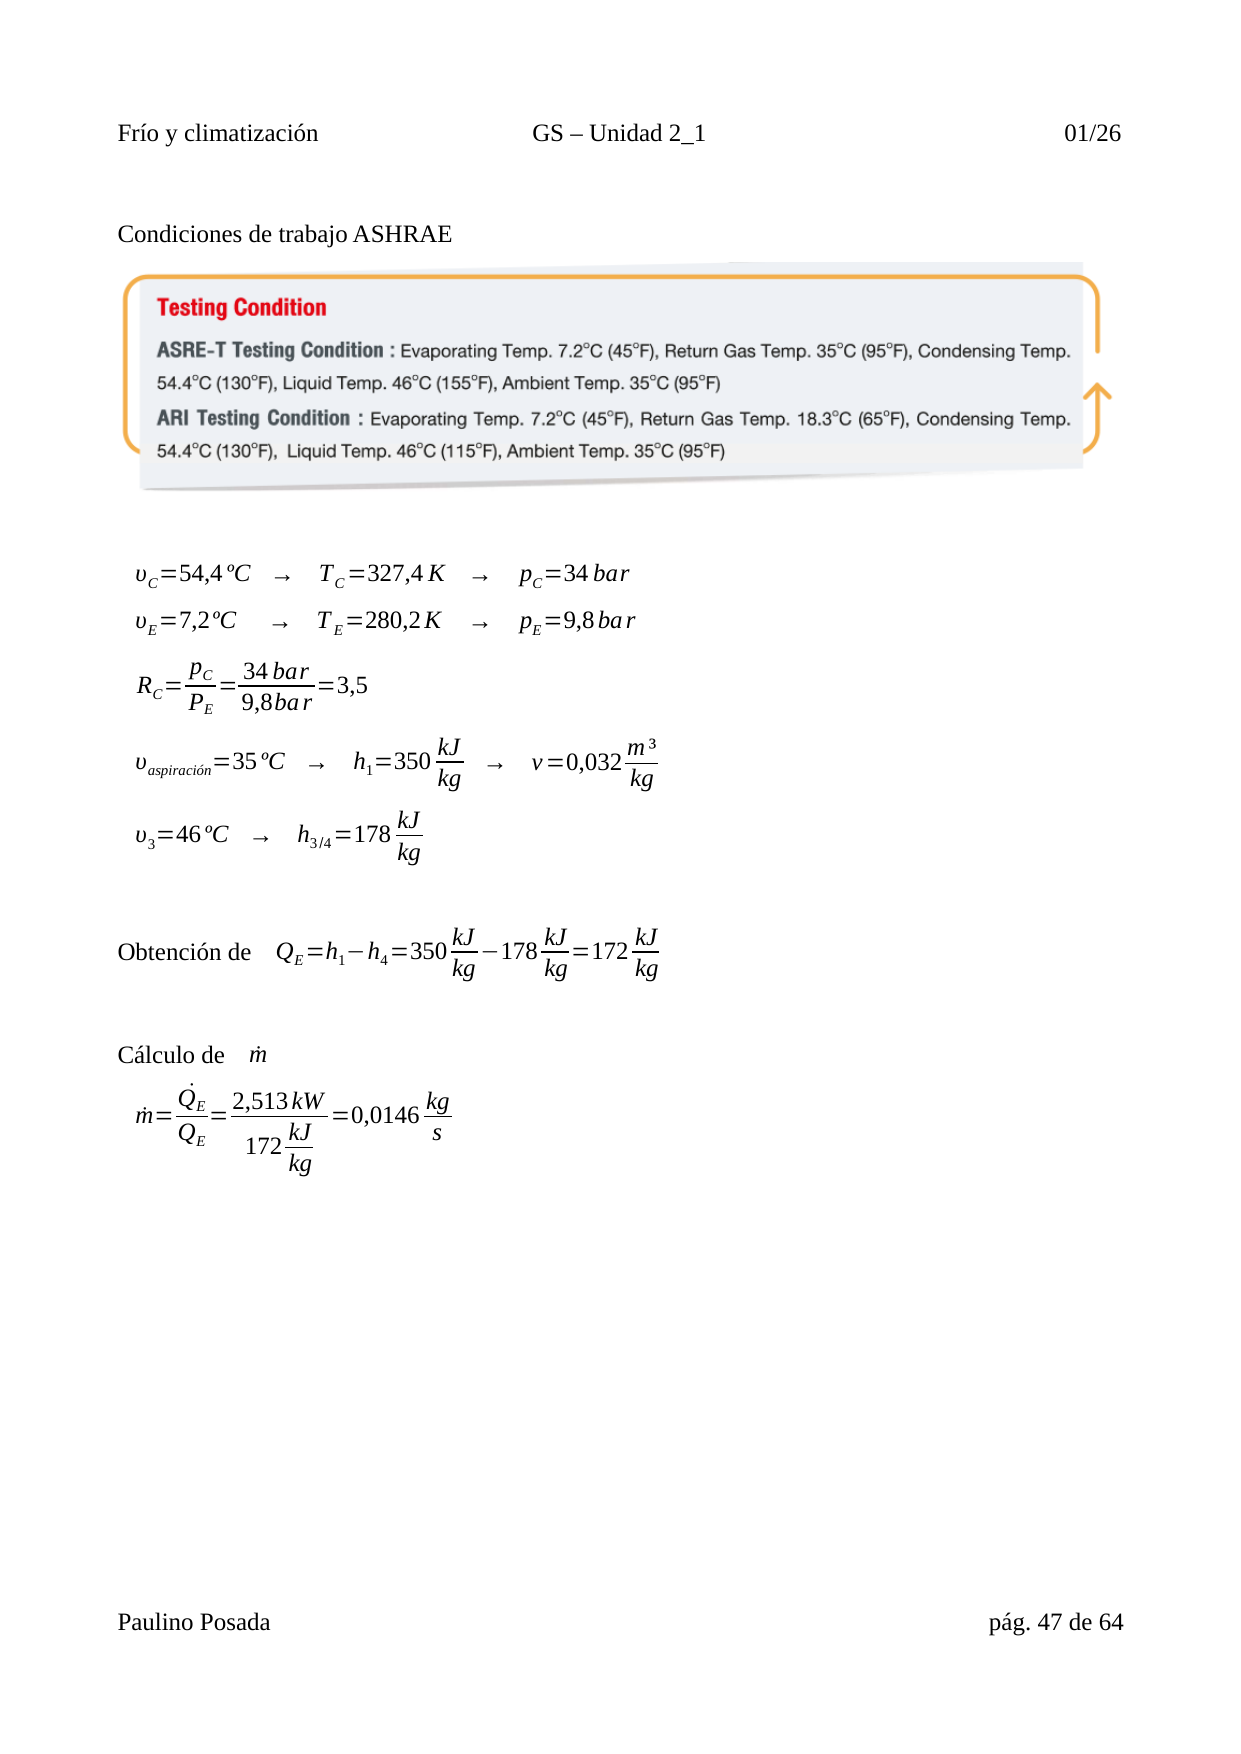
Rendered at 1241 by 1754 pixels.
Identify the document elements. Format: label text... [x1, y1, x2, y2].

text Condiciones de trabajo ASHRAE [117, 219, 1123, 248]
text Cálculo de [117, 1040, 1123, 1068]
picture [118, 262, 1123, 502]
text → → [117, 559, 1123, 591]
text → [117, 807, 1123, 866]
text → → [117, 606, 1123, 638]
text → → [117, 733, 1123, 792]
text Obtención de [117, 923, 1123, 982]
